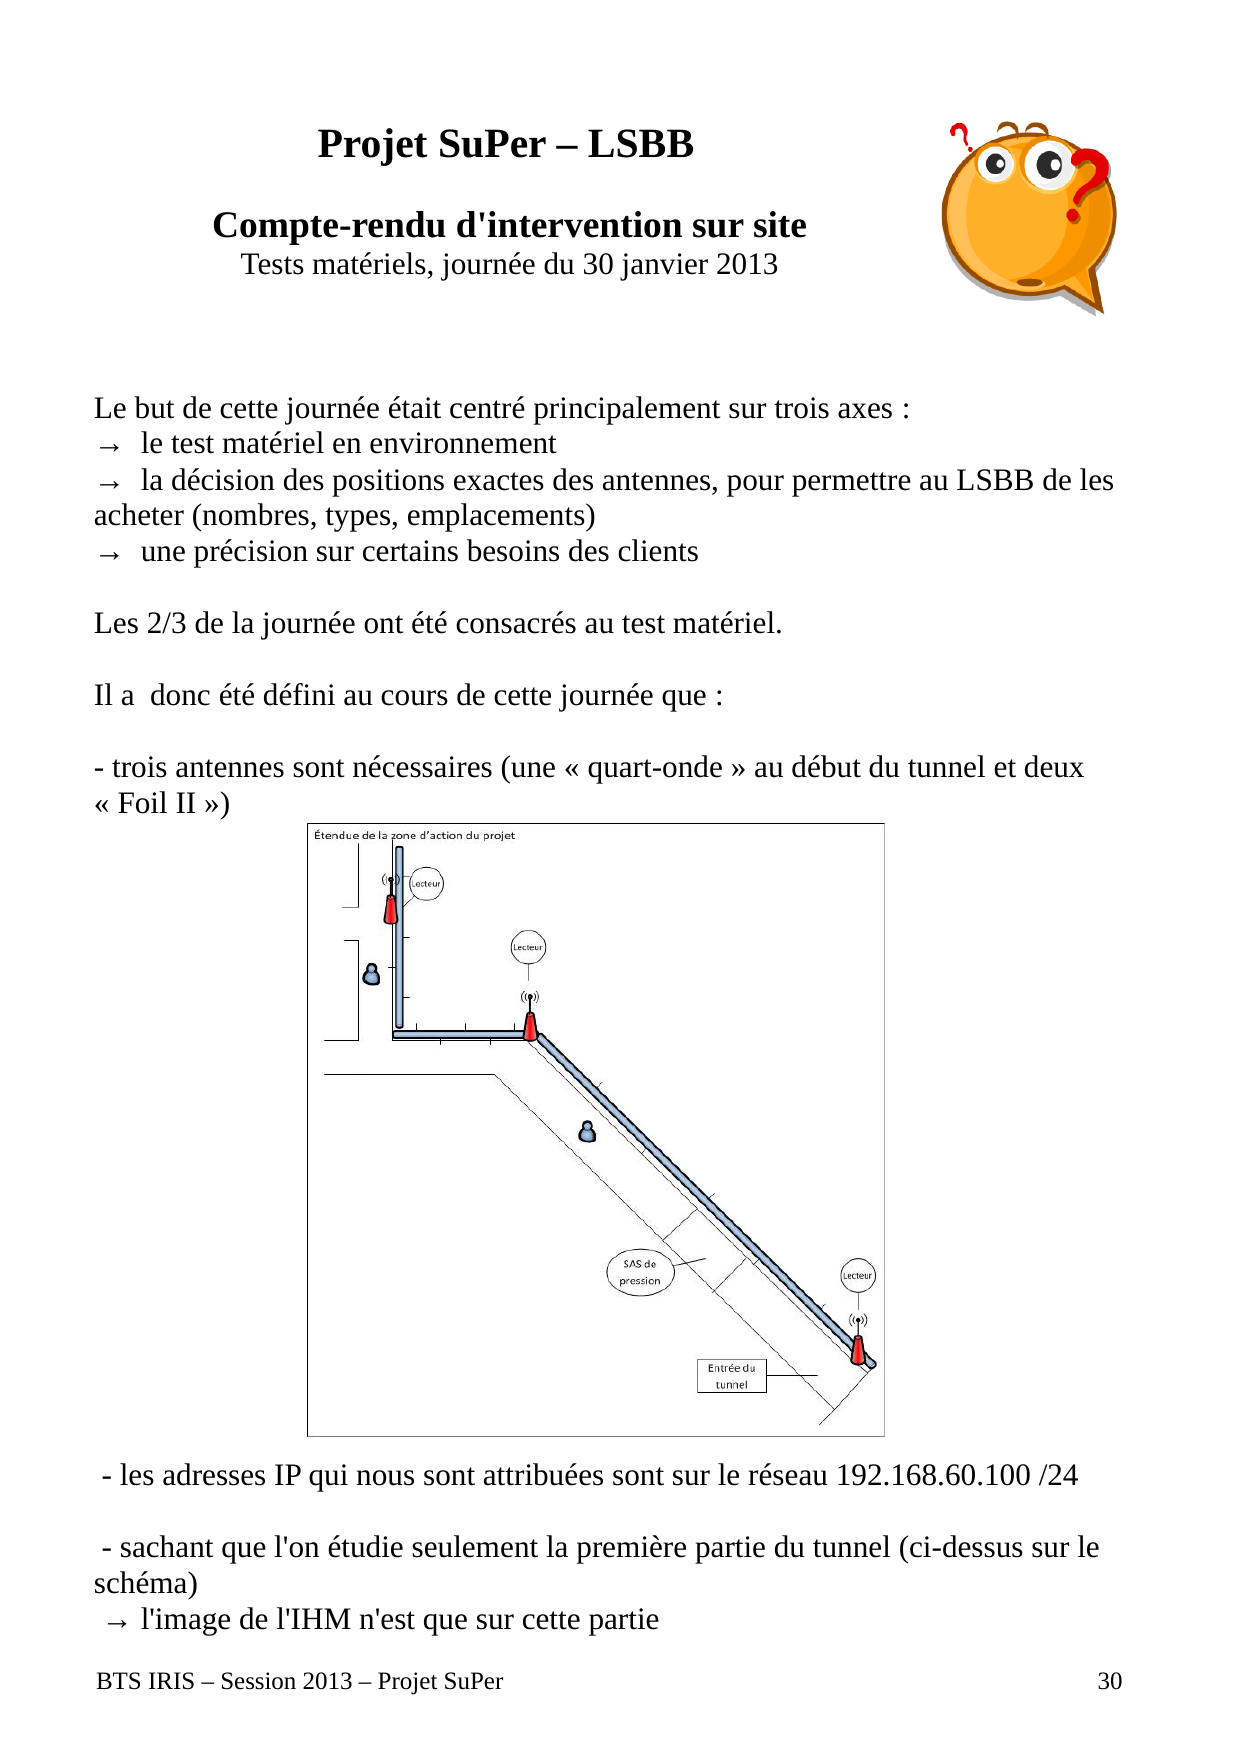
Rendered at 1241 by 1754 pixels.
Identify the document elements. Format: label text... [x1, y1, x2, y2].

text - trois antennes sont nécessaires (une « quart-onde » au début du tunnel et deux « Foil II ») [94, 748, 1122, 820]
text → la décision des positions exactes des antennes, pour permettre au LSBB de les acheter (nombres, types, emplacements) [94, 461, 1122, 533]
text Tests matériels, journée du 30 janvier 2013 [94, 245, 925, 281]
text → le test matériel en environnement [94, 425, 1122, 461]
text Il a donc été défini au cours de cette journée que : [94, 676, 1122, 712]
text Projet SuPer – LSBB [94, 118, 1122, 166]
text - sachant que l'on étudie seulement la première partie du tunnel (ci-dessus sur le schéma) [94, 1528, 1122, 1600]
text - les adresses IP qui nous sont attribuées sont sur le réseau 192.168.60.100 /24 [94, 1456, 1122, 1492]
text → une précision sur certains besoins des clients [94, 533, 1122, 568]
picture [306, 822, 885, 1437]
text Compte-rendu d'intervention sur site [94, 202, 925, 245]
text Les 2/3 de la journée ont été consacrés au test matériel. [94, 604, 1122, 640]
text Le but de cette journée était centré principalement sur trois axes : [94, 389, 1122, 425]
text → l'image de l'IHM n'est que sur cette partie [94, 1600, 1122, 1636]
picture [925, 119, 1122, 317]
